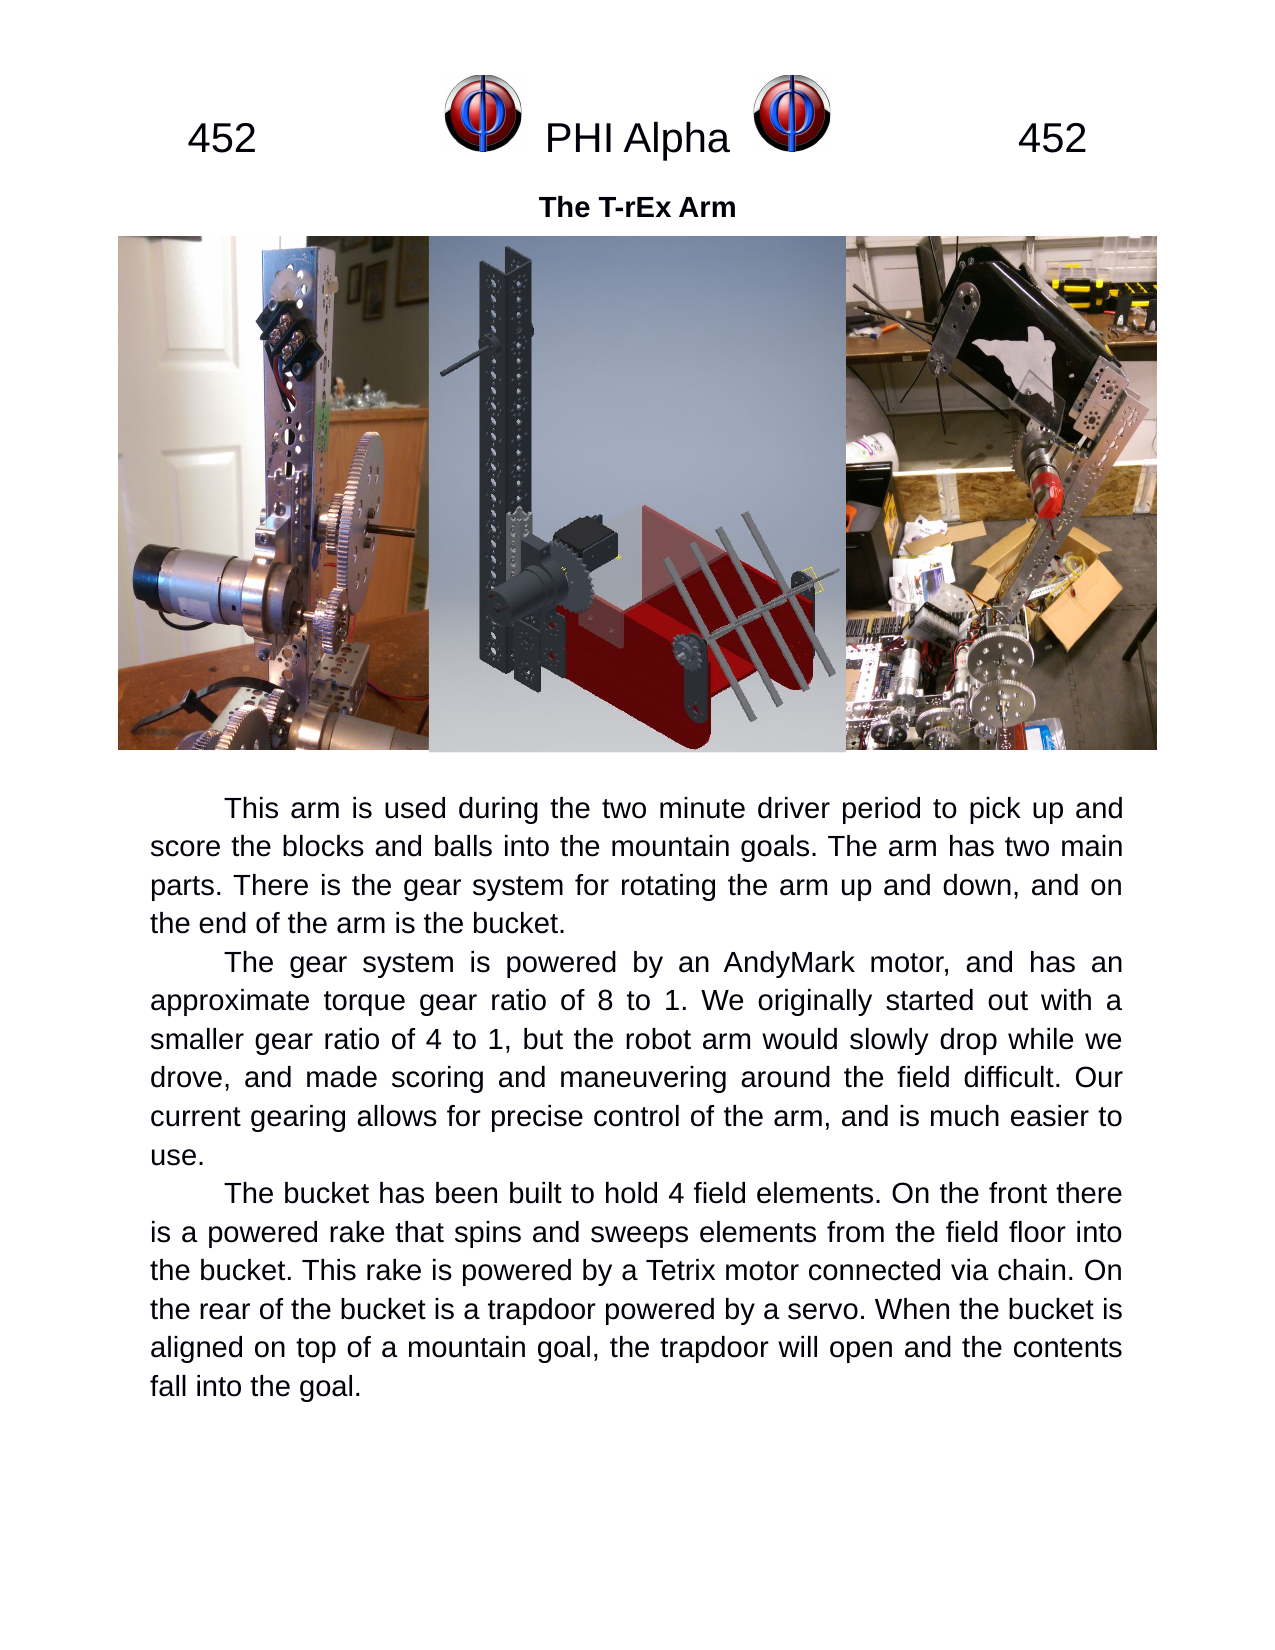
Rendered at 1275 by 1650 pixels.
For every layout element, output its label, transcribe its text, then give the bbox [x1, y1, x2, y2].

picture [118, 236, 1157, 753]
picture [444, 75, 522, 152]
text The T-rEx Arm [150, 190, 1125, 224]
text The bucket has been built to hold 4 field elements. On the front there is a powered rake that spins and sweeps elements from the field floor into the bucket. This rake is powered by a Tetrix motor connected via chain. On the rear of the bucket is a trapdoor powered by a servo. When the bucket is aligned on top of a mountain goal, the trapdoor will open and the contents fall into the goal. [150, 1176, 1125, 1402]
text The gear system is powered by an AndyMark motor, and has an approximate torque gear ratio of 8 to 1. We originally started out with a smaller gear ratio of 4 to 1, but the robot arm would slowly drop while we drove, and made scoring and maneuvering around the field difficult. Our current gearing allows for precise control of the arm, and is much easier to use. [150, 945, 1125, 1171]
picture [753, 75, 831, 152]
text This arm is used during the two minute driver period to pick up and score the blocks and balls into the mountain goals. The arm has two main parts. There is the gear system for rotating the arm up and down, and on the end of the arm is the bucket. [150, 791, 1125, 940]
